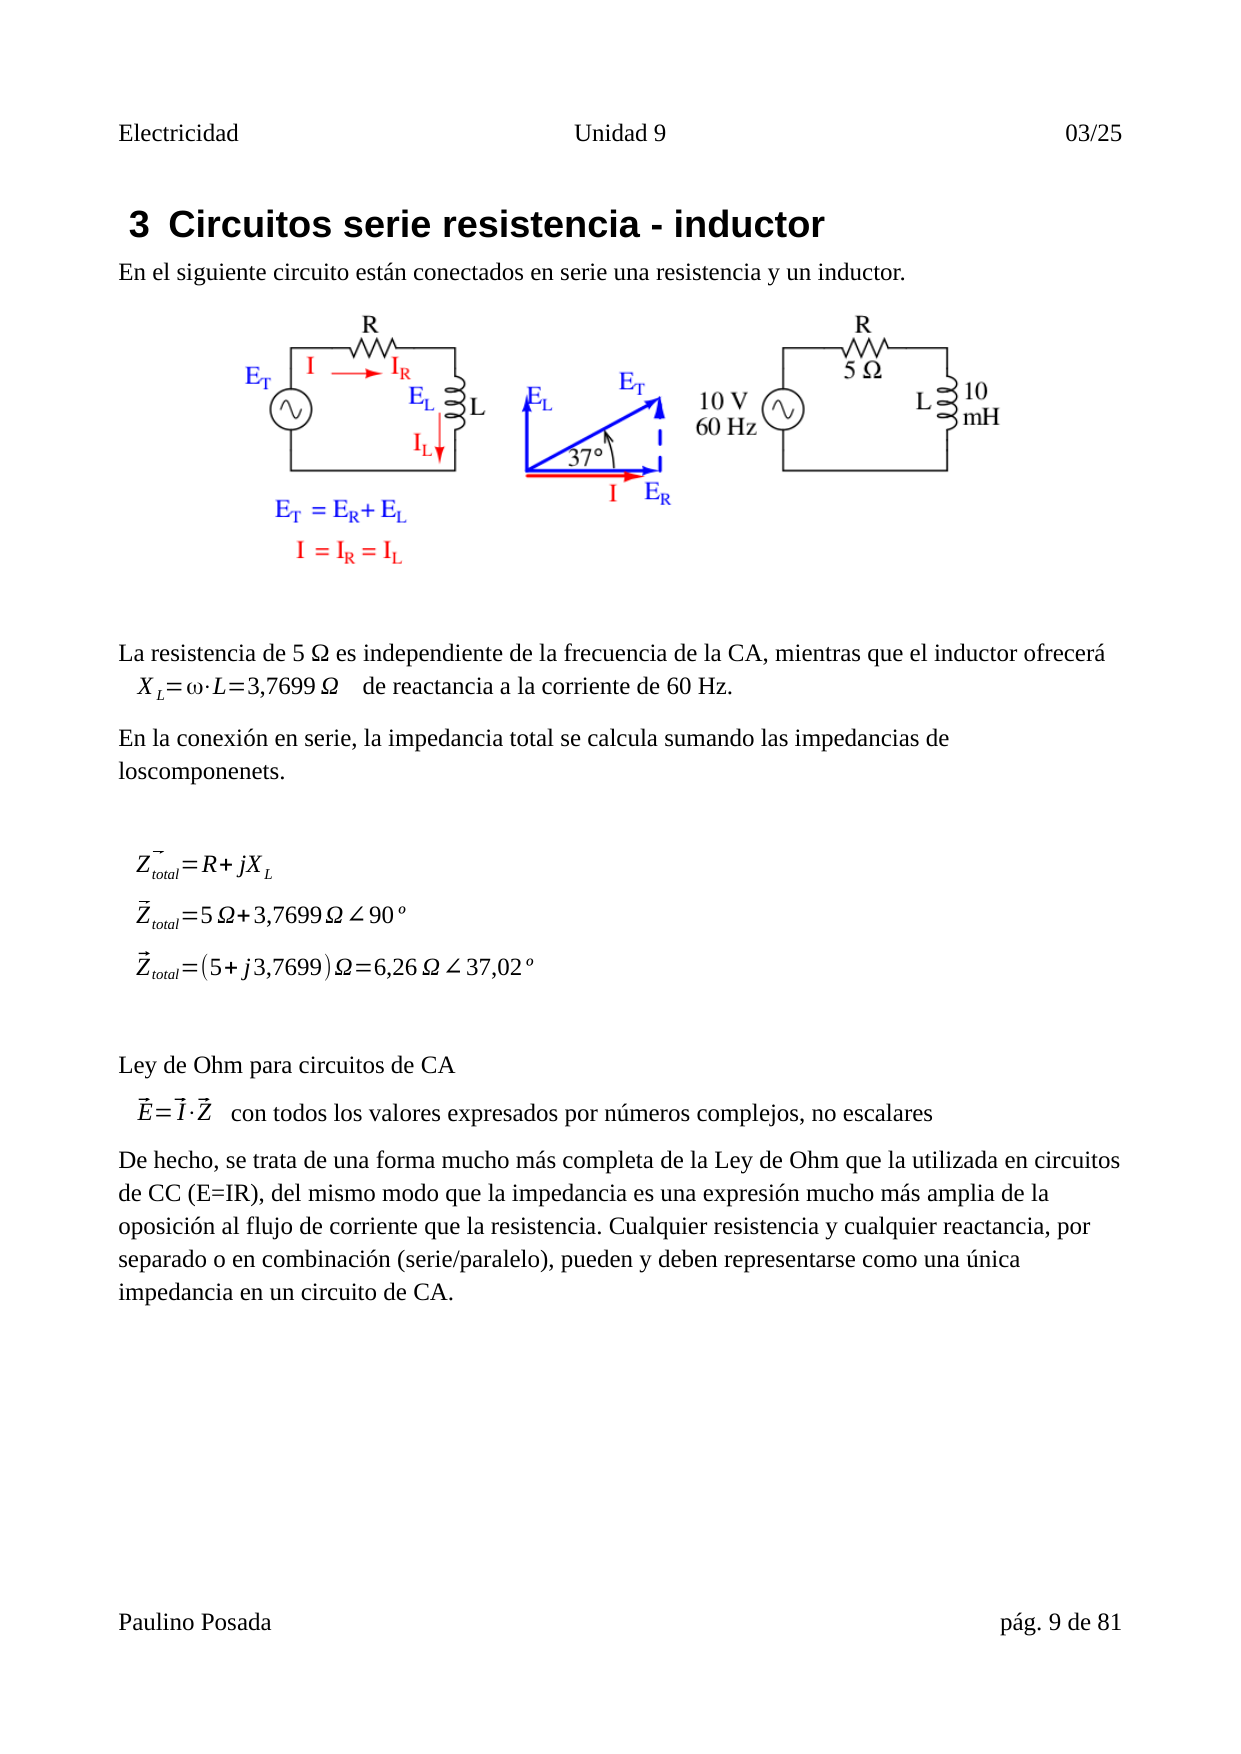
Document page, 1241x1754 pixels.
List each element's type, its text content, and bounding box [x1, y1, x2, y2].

text En el siguiente circuito están conectados en serie una resistencia y un inductor. [118, 257, 1122, 286]
text De hecho, se trata de una forma mucho más completa de la Ley de Ohm que la utilizada en circuitos de CC (E=IR), del mismo modo que la impedancia es una expresión mucho más amplia de la oposición al flujo de corriente que la resistencia. Cualquier resistencia y cualquier reactancia, por separado o en combinación (serie/paralelo), pueden y deben representarse como una única impedancia en un circuito de CA. [118, 1145, 1122, 1306]
text Ley de Ohm para circuitos de CA [118, 1050, 1122, 1079]
text con todos los valores expresados por números complejos, no escalares [118, 1098, 1122, 1126]
text La resistencia de 5 Ω es independiente de la frecuencia de la CA, mientras que el inductor ofrecerá de reactancia a la corriente de 60 Hz. [118, 638, 1122, 704]
text En la conexión en serie, la impedancia total se calcula sumando las impedancias de loscomponenets. [118, 723, 1122, 784]
picture [225, 305, 1015, 567]
subtitle Circuitos serie resistencia - inductor [118, 201, 1122, 245]
